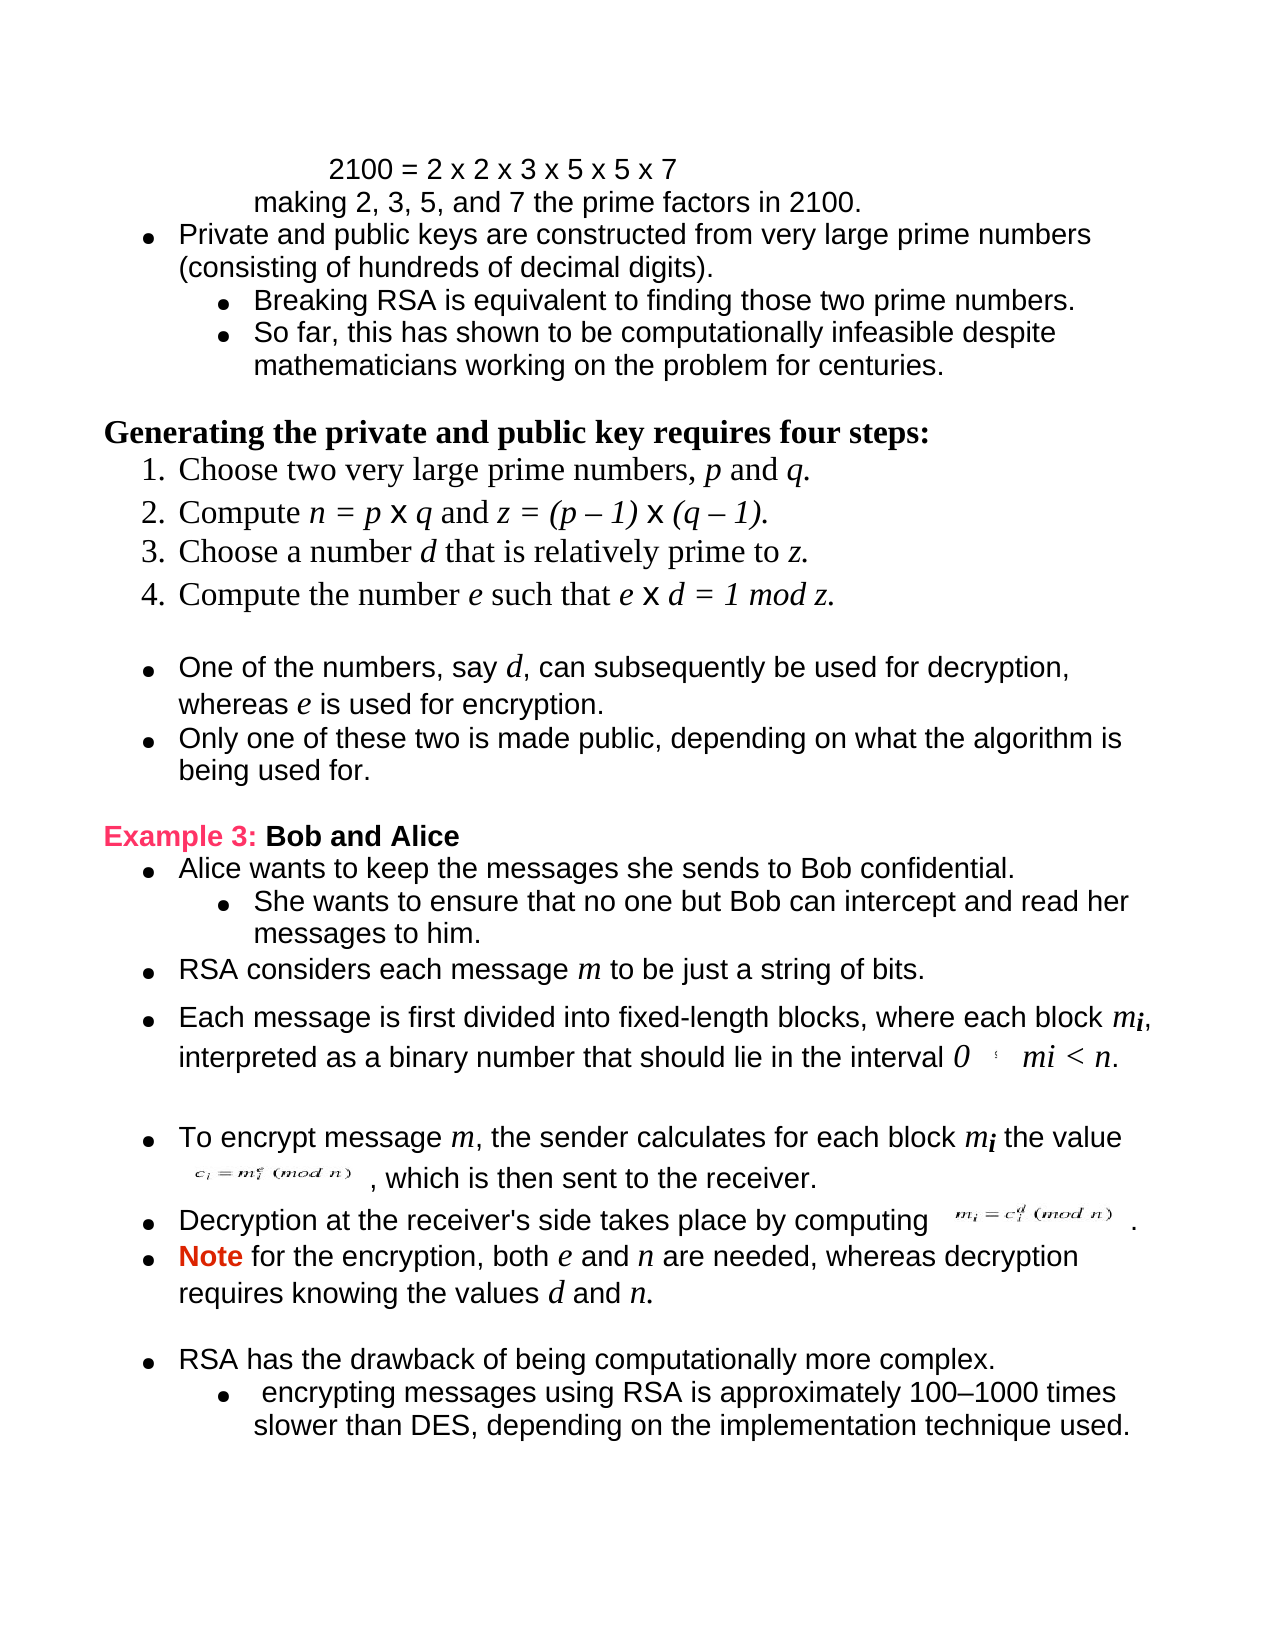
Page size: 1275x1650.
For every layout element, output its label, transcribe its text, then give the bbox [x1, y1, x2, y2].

list Choose a number d that is relatively prime to z. [141, 533, 1172, 570]
list RSA has the drawback of being computationally more complex. [141, 1343, 1172, 1376]
picture [994, 1049, 998, 1059]
list Compute the number e such that e x d = 1 mod z. [141, 570, 1172, 615]
list Choose two very large prime numbers, p and q. [141, 451, 1172, 488]
list Alice wants to keep the messages she sends to Bob confidential. [141, 852, 1172, 885]
list Private and public keys are constructed from very large prime numbers (consisting of hundreds of decimal digits). [141, 218, 1172, 283]
picture [194, 1166, 353, 1180]
list She wants to ensure that no one but Bob can intercept and read her messages to him. [216, 885, 1172, 950]
list RSA considers each message m to be just a string of bits. [141, 950, 1172, 987]
list Decryption at the receiver's side takes place by computing . [141, 1195, 1172, 1237]
list Compute n = p x q and z = (p – 1) x (q – 1). [141, 488, 1172, 533]
text making 2, 3, 5, and 7 the prime factors in 2100. [253, 186, 1172, 218]
list One of the numbers, say d, can subsequently be used for decryption, whereas e is used for encryption. [141, 648, 1172, 722]
list encrypting messages using RSA is approximately 100–1000 times slower than DES, depending on the implementation technique used. [216, 1376, 1172, 1441]
list So far, this has shown to be computationally infeasible despite mathematicians working on the problem for centuries. [216, 316, 1172, 381]
list Breaking RSA is equivalent to finding those two prime numbers. [216, 283, 1172, 316]
text Generating the private and public key requires four steps: [103, 414, 1172, 451]
list Each message is first divided into fixed-length blocks, where each block mi, interpreted as a binary number that should lie in the interval 0 mi < n. [141, 987, 1172, 1074]
picture [954, 1203, 1114, 1222]
list Note for the encryption, both e and n are needed, whereas decryption requires knowing the values d and n. [141, 1237, 1172, 1311]
list Only one of these two is made public, depending on what the algorithm is being used for. [141, 722, 1172, 787]
text 2100 = 2 x 2 x 3 x 5 x 5 x 7 [328, 153, 1172, 186]
list To encrypt message m, the sender calculates for each block mi the value , which is then sent to the receiver. [141, 1107, 1172, 1195]
text Example 3: Bob and Alice [103, 819, 1172, 852]
